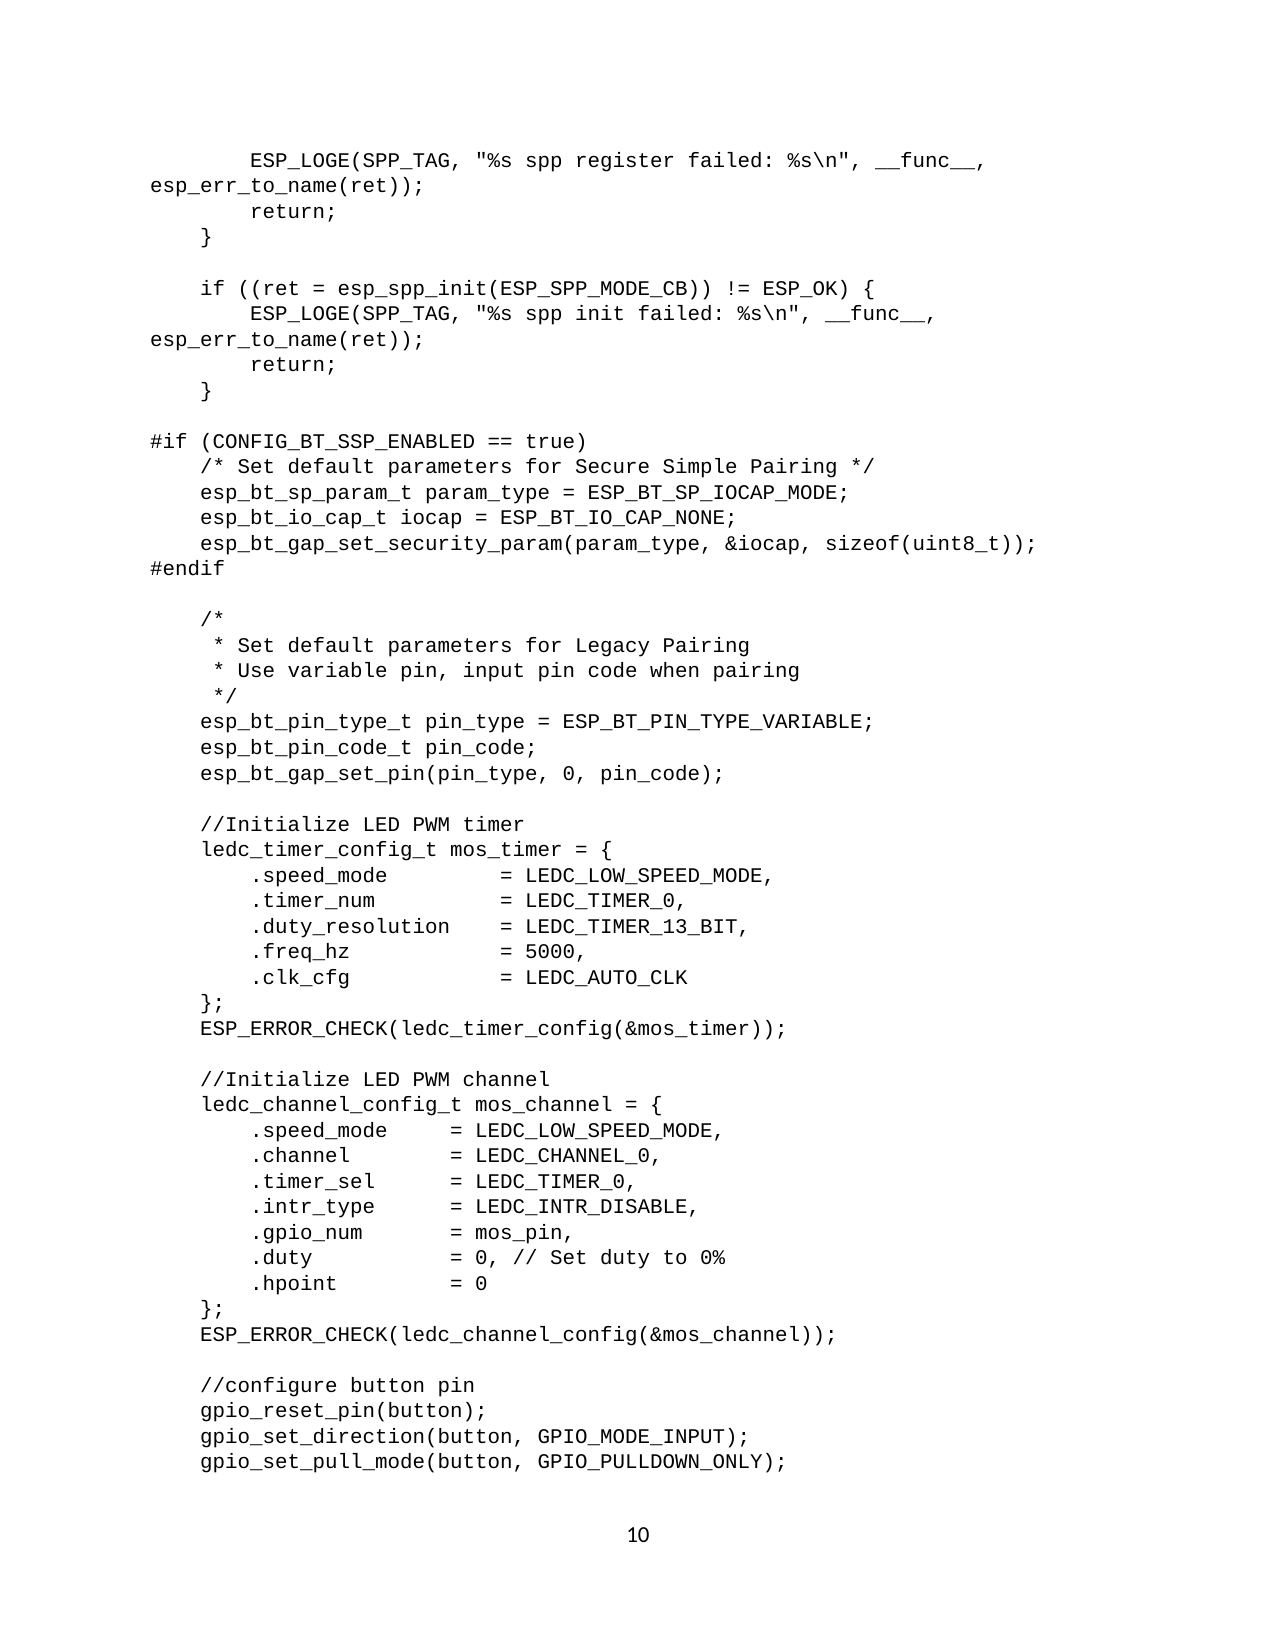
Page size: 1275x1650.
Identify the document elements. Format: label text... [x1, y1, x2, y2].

text /* [150, 609, 1125, 633]
text ledc_timer_config_t mos_timer = { [150, 839, 1125, 863]
text if ((ret = esp_spp_init(ESP_SPP_MODE_CB)) != ESP_OK) { [150, 278, 1125, 301]
text .timer_sel = LEDC_TIMER_0, [150, 1171, 1125, 1194]
text #if (CONFIG_BT_SSP_ENABLED == true) [150, 431, 1125, 454]
text return; [150, 354, 1125, 378]
text * Set default parameters for Legacy Pairing [150, 635, 1125, 658]
text ledc_channel_config_t mos_channel = { [150, 1094, 1125, 1118]
text */ [150, 686, 1125, 709]
text .hpoint = 0 [150, 1273, 1125, 1297]
text .freq_hz = 5000, [150, 941, 1125, 965]
text .speed_mode = LEDC_LOW_SPEED_MODE, [150, 1120, 1125, 1143]
text .clk_cfg = LEDC_AUTO_CLK [150, 967, 1125, 990]
text } [150, 380, 1125, 403]
text ESP_LOGE(SPP_TAG, "%s spp init failed: %s\n", __func__, esp_err_to_name(ret)); [150, 303, 1125, 352]
text .channel = LEDC_CHANNEL_0, [150, 1145, 1125, 1169]
text esp_bt_io_cap_t iocap = ESP_BT_IO_CAP_NONE; [150, 507, 1125, 531]
text }; [150, 992, 1125, 1016]
text esp_bt_gap_set_pin(pin_type, 0, pin_code); [150, 762, 1125, 786]
text .speed_mode = LEDC_LOW_SPEED_MODE, [150, 864, 1125, 888]
text .gpio_num = mos_pin, [150, 1222, 1125, 1246]
text esp_bt_pin_code_t pin_code; [150, 737, 1125, 761]
text esp_bt_gap_set_security_param(param_type, &iocap, sizeof(uint8_t)); [150, 533, 1125, 556]
text * Use variable pin, input pin code when pairing [150, 660, 1125, 684]
text ESP_ERROR_CHECK(ledc_timer_config(&mos_timer)); [150, 1018, 1125, 1041]
text .timer_num = LEDC_TIMER_0, [150, 890, 1125, 914]
text }; [150, 1298, 1125, 1322]
text gpio_reset_pin(button); [150, 1401, 1125, 1424]
text .duty = 0, // Set duty to 0% [150, 1247, 1125, 1271]
text ESP_ERROR_CHECK(ledc_channel_config(&mos_channel)); [150, 1324, 1125, 1348]
text //Initialize LED PWM timer [150, 813, 1125, 837]
text gpio_set_pull_mode(button, GPIO_PULLDOWN_ONLY); [150, 1452, 1125, 1475]
text /* Set default parameters for Secure Simple Pairing */ [150, 456, 1125, 480]
text //configure button pin [150, 1375, 1125, 1399]
text esp_bt_pin_type_t pin_type = ESP_BT_PIN_TYPE_VARIABLE; [150, 711, 1125, 735]
text } [150, 227, 1125, 250]
text .intr_type = LEDC_INTR_DISABLE, [150, 1196, 1125, 1220]
text esp_bt_sp_param_t param_type = ESP_BT_SP_IOCAP_MODE; [150, 482, 1125, 505]
text return; [150, 201, 1125, 225]
text gpio_set_direction(button, GPIO_MODE_INPUT); [150, 1426, 1125, 1450]
text //Initialize LED PWM channel [150, 1069, 1125, 1092]
text #endif [150, 558, 1125, 582]
text .duty_resolution = LEDC_TIMER_13_BIT, [150, 916, 1125, 939]
text ESP_LOGE(SPP_TAG, "%s spp register failed: %s\n", __func__, esp_err_to_name(ret)); [150, 150, 1125, 199]
